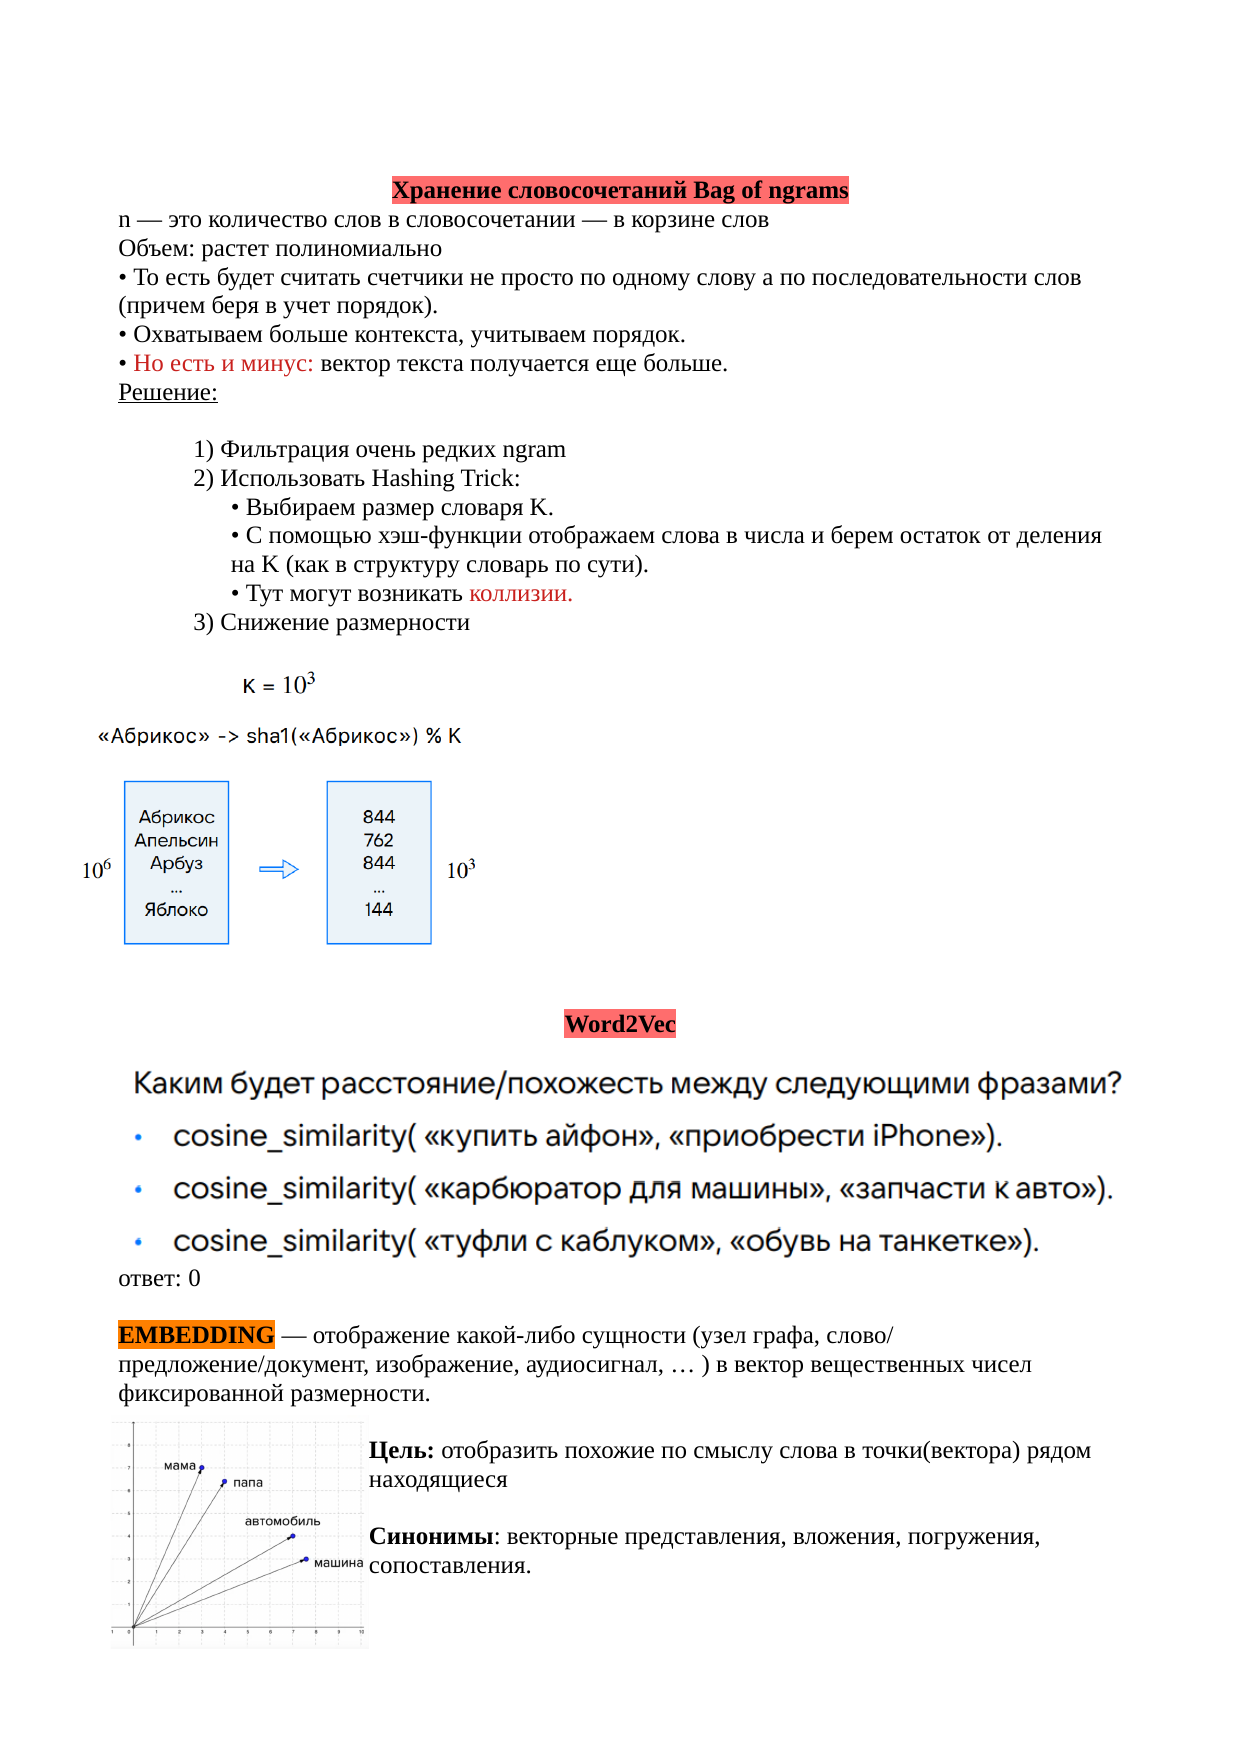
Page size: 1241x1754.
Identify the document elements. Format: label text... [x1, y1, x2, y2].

text • Охватываем больше контекста, учитываем порядок. [118, 319, 1122, 348]
text • Но есть и минус: вектор текста получается еще больше. [118, 348, 1122, 377]
text • То есть будет считать счетчики не просто по одному слову а по последовательности слов (причем беря в учет порядок). [118, 262, 1122, 319]
picture [81, 666, 478, 948]
text Хранение словосочетаний Bag of ngrams [118, 176, 1122, 204]
list 1) Фильтрация очень редких ngram [156, 434, 1122, 463]
list 3) Снижение размерности [156, 607, 1122, 636]
text Синонимы: векторные представления, вложения, погружения, сопоставления. [369, 1521, 1122, 1579]
list • С помощью хэш-функции отображаем слова в числа и берем остаток от деления на K (как в структуру словарь по сути). [193, 521, 1122, 578]
picture [118, 1066, 1123, 1263]
text ответ: 0 [118, 1263, 1122, 1291]
text Объем: растет полиномиально [118, 233, 1122, 262]
list 2) Использовать Hashing Trick: [156, 463, 1122, 492]
list • Выбираем размер словаря K. [193, 492, 1122, 521]
text Цель: отобразить похожие по смыслу слова в точки(вектора) рядом находящиеся [369, 1435, 1122, 1493]
list • Тут могут возникать коллизии. [193, 578, 1122, 607]
text Решение: [118, 377, 1122, 406]
text EMBEDDING — отображение какой-либо сущности (узел графа, слово/ предложение/документ, изображение, аудиосигнал, … ) в вектор вещественных чисел фиксированной размерности. [118, 1320, 1122, 1406]
text Word2Vec [118, 1009, 1122, 1038]
text n — это количество слов в словосочетании — в корзине слов [118, 204, 1122, 233]
picture [110, 1415, 369, 1649]
